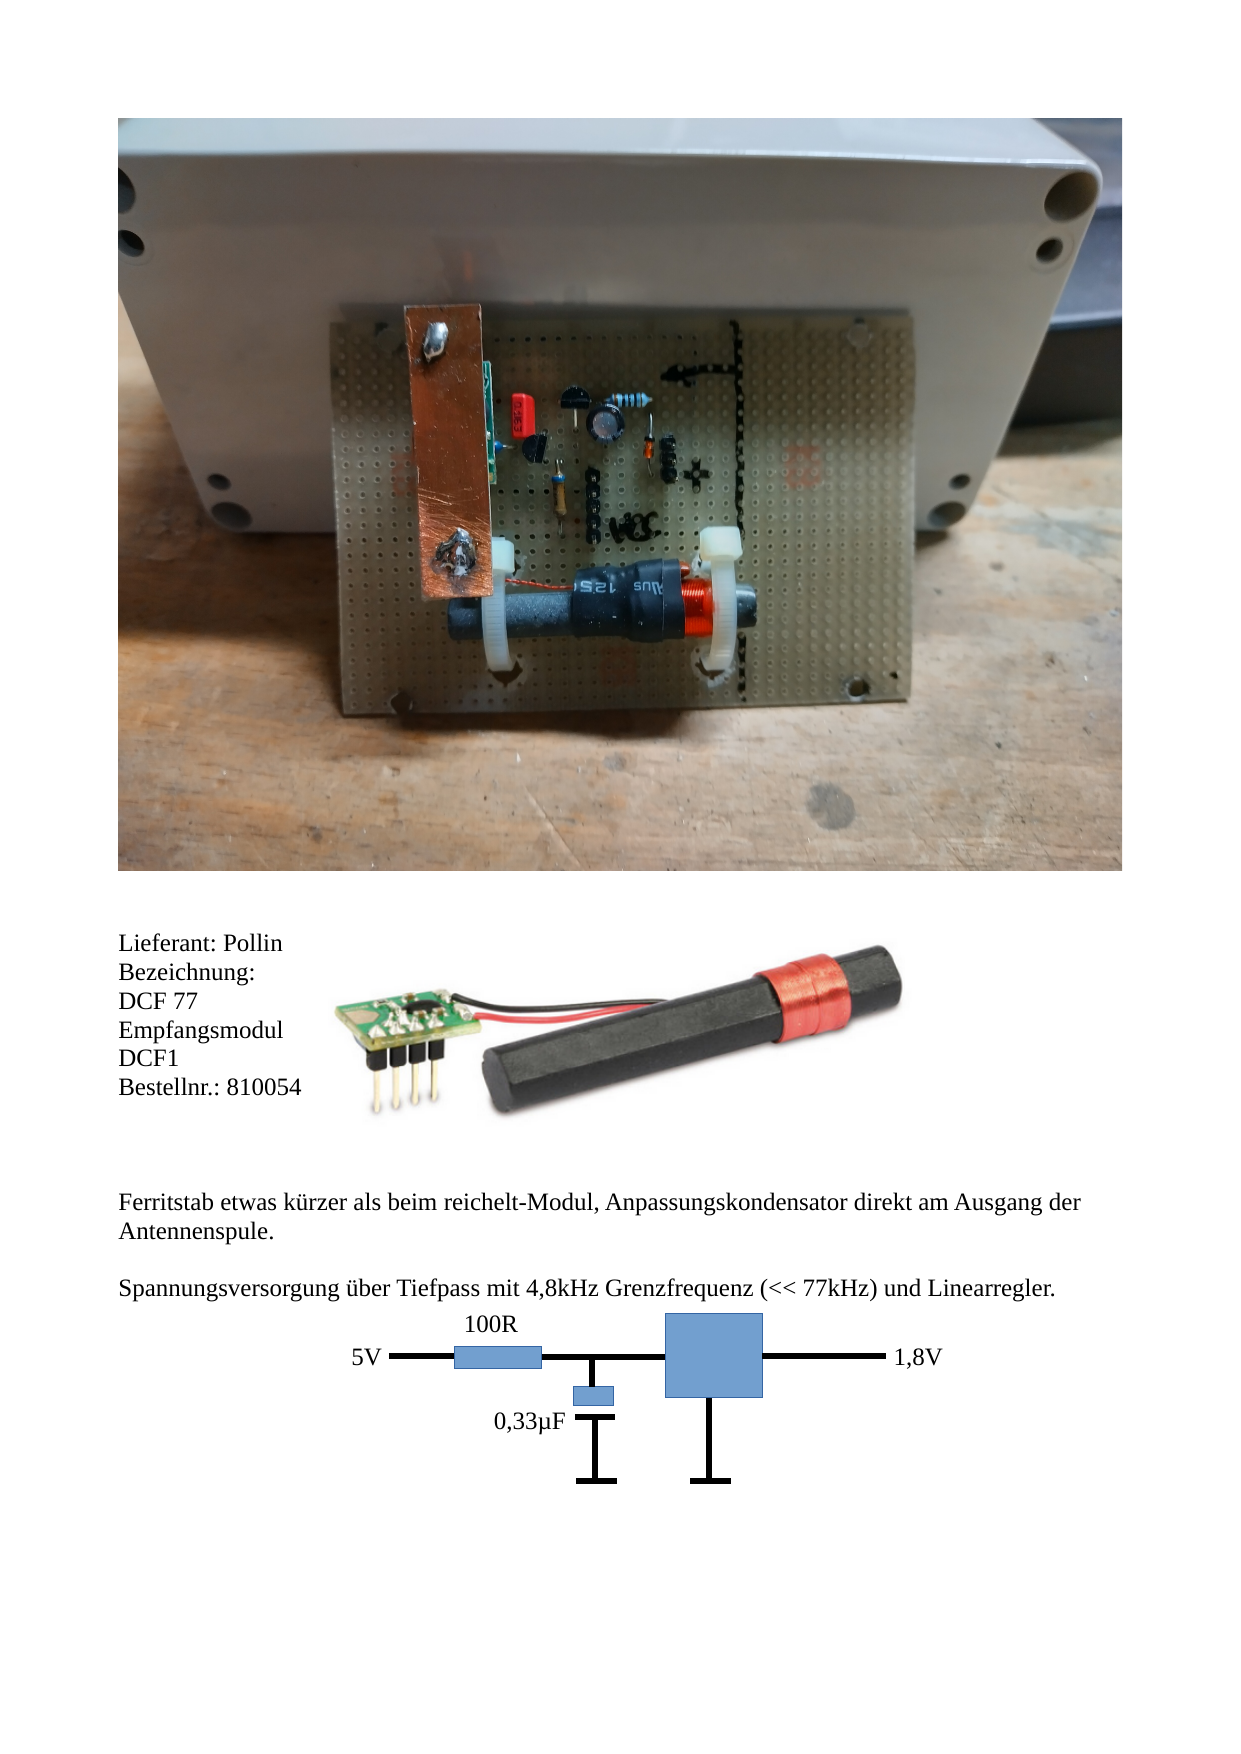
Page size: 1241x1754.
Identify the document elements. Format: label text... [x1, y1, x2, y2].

picture [118, 118, 1123, 871]
text Spannungsversorgung über Tiefpass mit 4,8kHz Grenzfrequenz (<< 77kHz) und Linearregler. [118, 1273, 1122, 1302]
text [938, 1072, 1122, 1101]
text Bestellnr.: 810054 [118, 1072, 303, 1101]
picture [303, 899, 938, 1148]
text Bezeichnung: DCF 77 Empfangsmodul DCF1 [118, 957, 303, 1072]
text [938, 957, 1122, 1072]
text Ferritstab etwas kürzer als beim reichelt-Modul, Anpassungskondensator direkt am Ausgang der Antennenspule. [118, 1187, 1122, 1245]
text Lieferant: Pollin [118, 928, 303, 957]
text [938, 928, 1122, 957]
